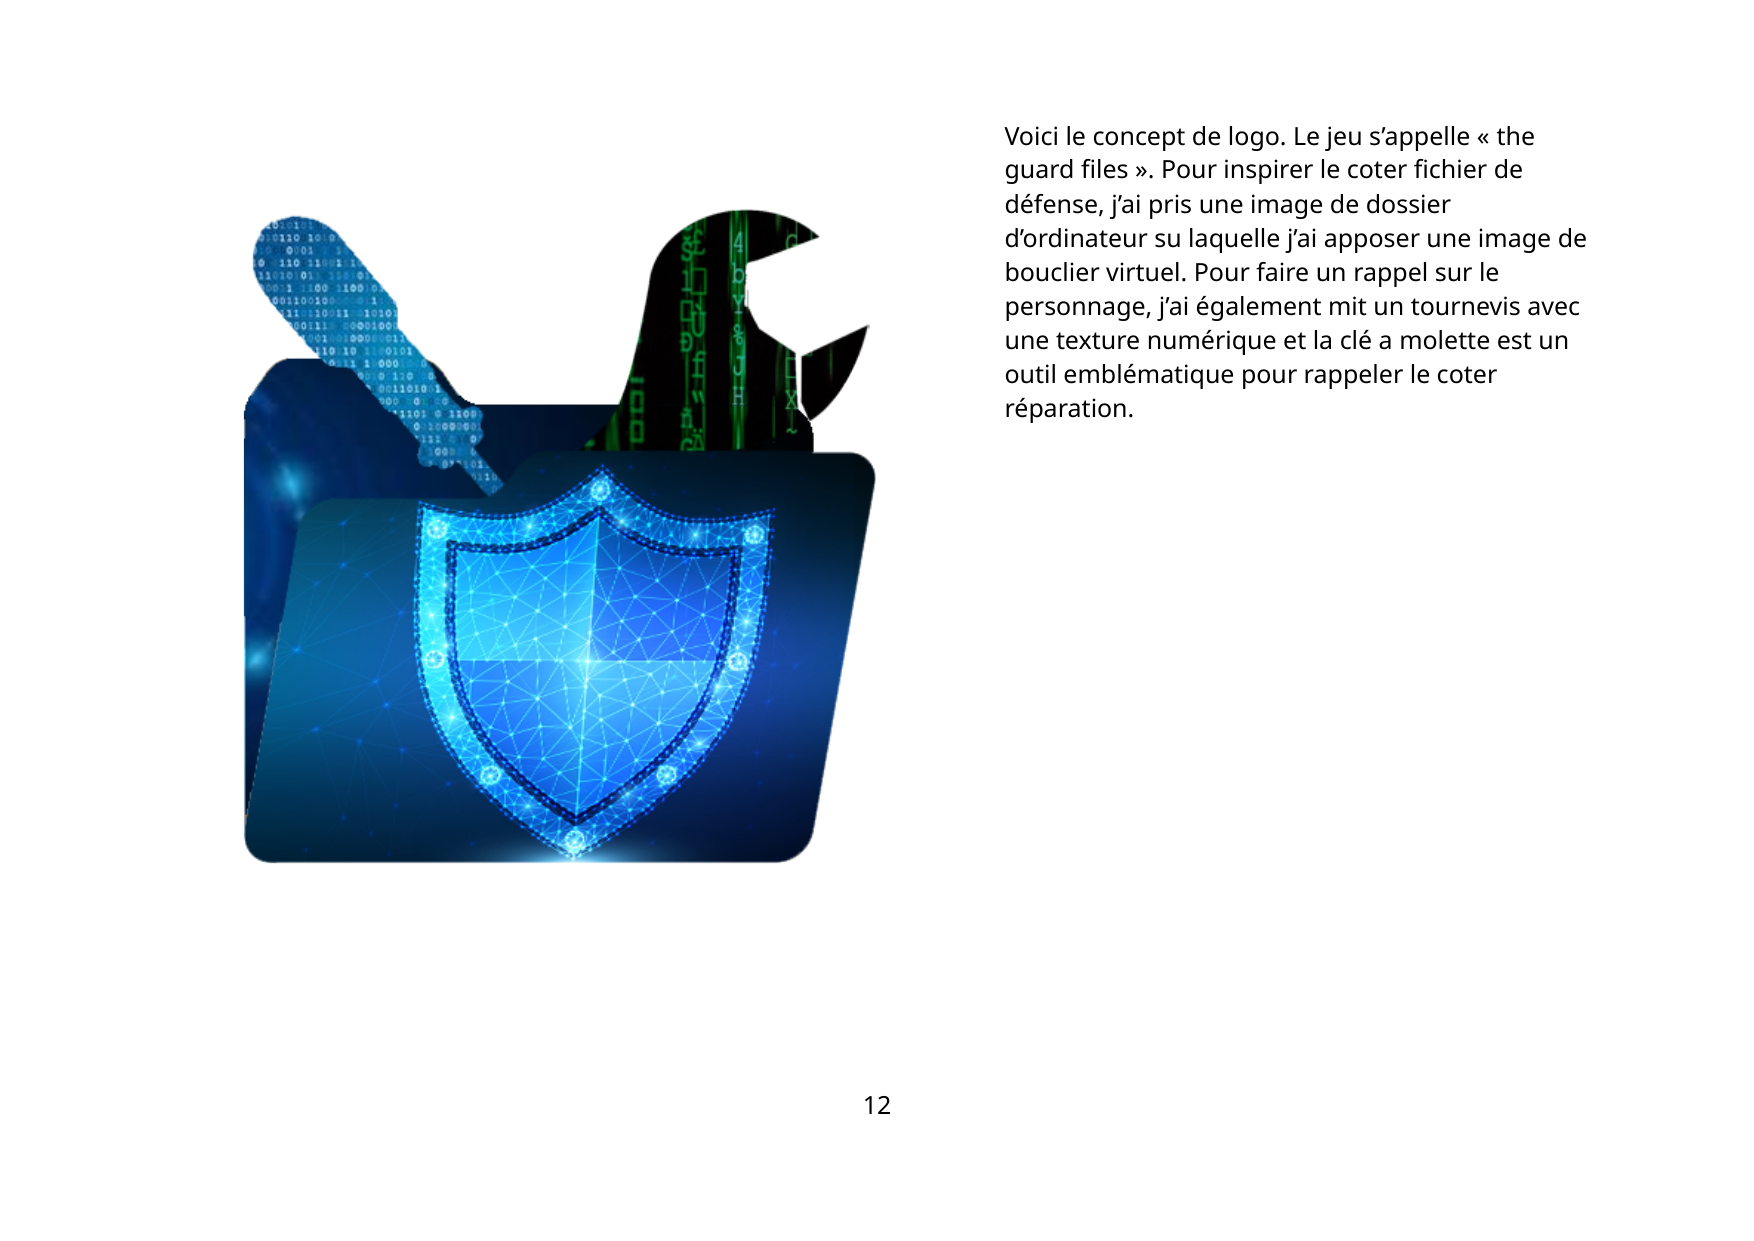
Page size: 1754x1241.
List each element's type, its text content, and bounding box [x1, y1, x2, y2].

text Voici le concept de logo. Le jeu s’appelle « the guard files ». Pour inspirer le coter fichier de défense, j’ai pris une image de dossier d’ordinateur su laquelle j’ai apposer une image de bouclier virtuel. Pour faire un rappel sur le personnage, j’ai également mit un tournevis avec une texture numérique et la clé a molette est un outil emblématique pour rappeler le coter réparation. [981, 118, 1636, 425]
picture [116, 116, 981, 1051]
